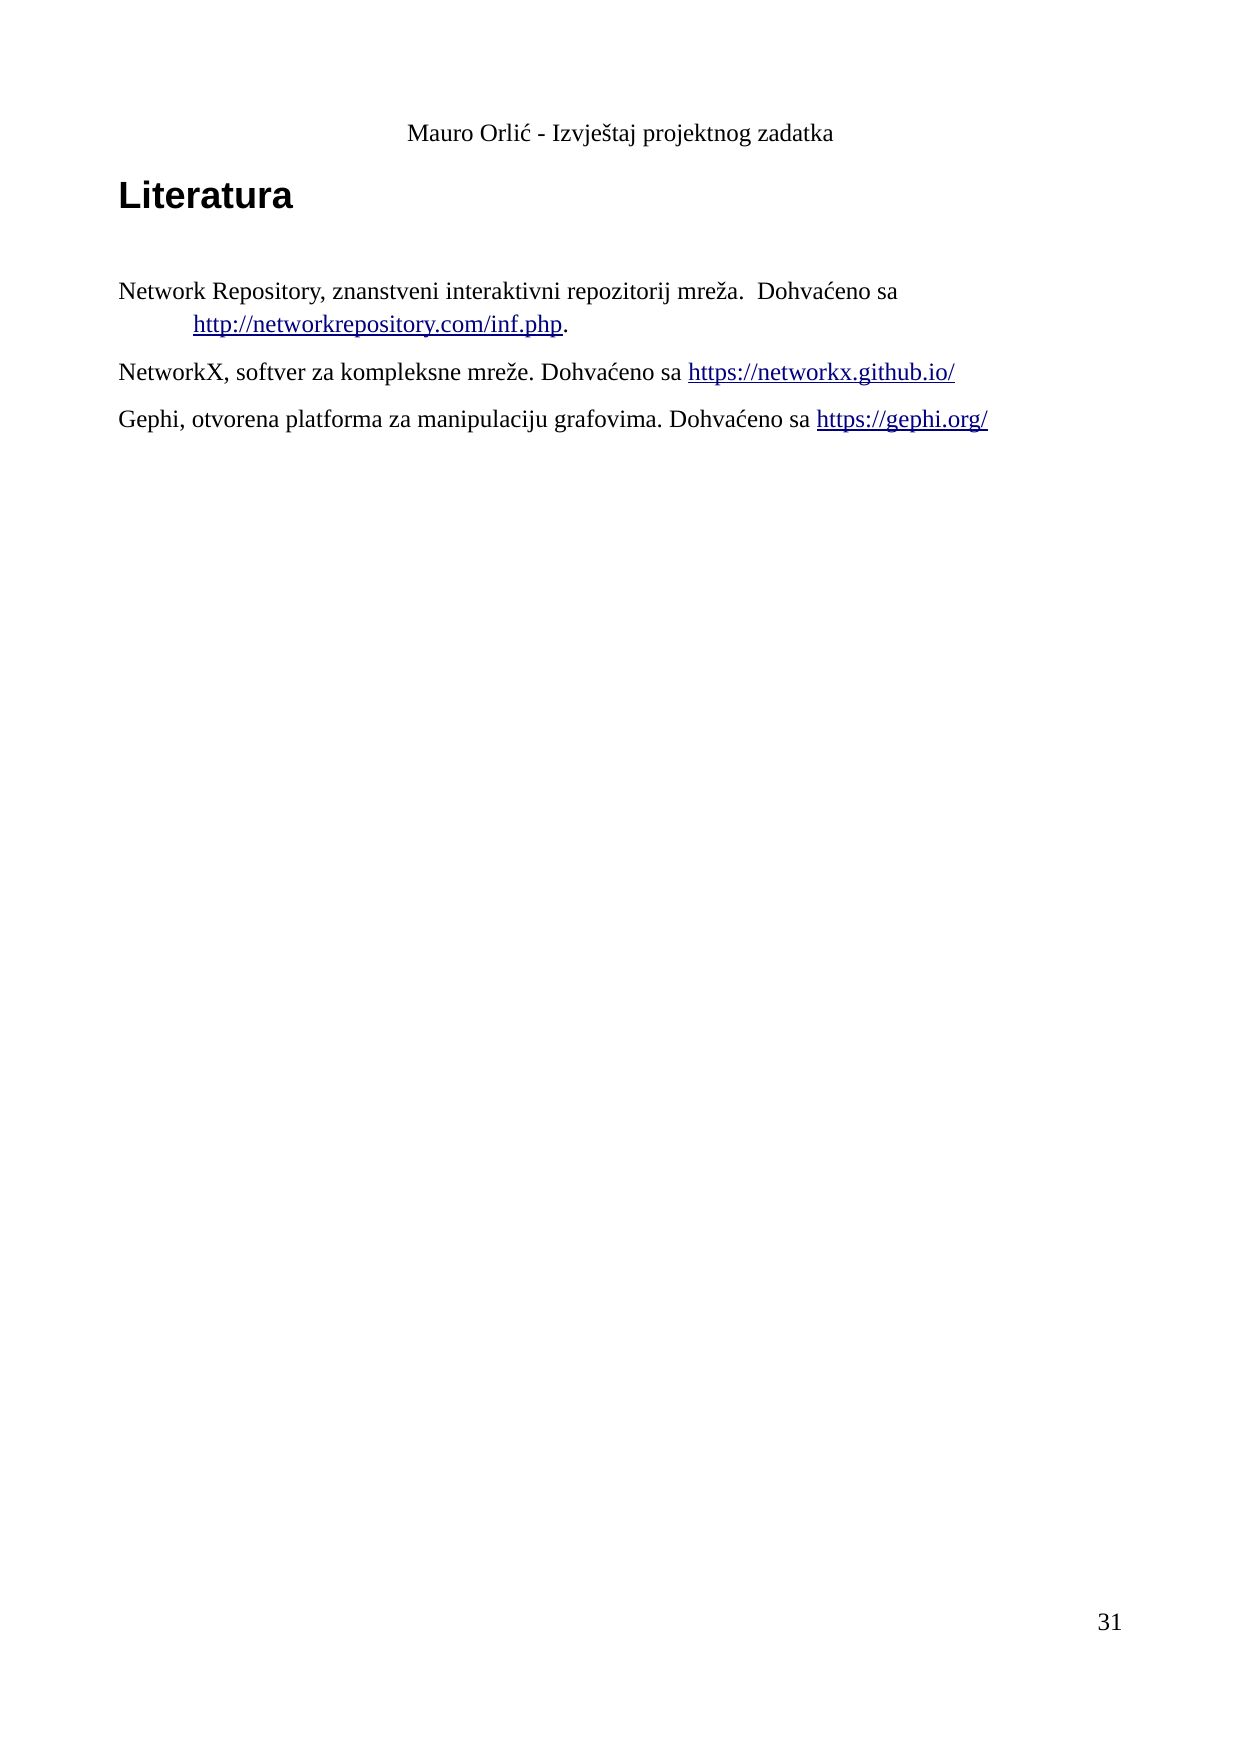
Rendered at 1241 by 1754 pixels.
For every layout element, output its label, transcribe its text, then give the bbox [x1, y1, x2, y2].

text NetworkX, softver za kompleksne mreže. Dohvaćeno sa https://networkx.github.io/ [118, 357, 1122, 386]
subtitle Literatura [118, 173, 1122, 216]
text Network Repository, znanstveni interaktivni repozitorij mreža. Dohvaćeno sa http://networkrepository.com/inf.php. [118, 276, 1122, 338]
text Gephi, otvorena platforma za manipulaciju grafovima. Dohvaćeno sa https://gephi.org/ [118, 404, 1122, 433]
